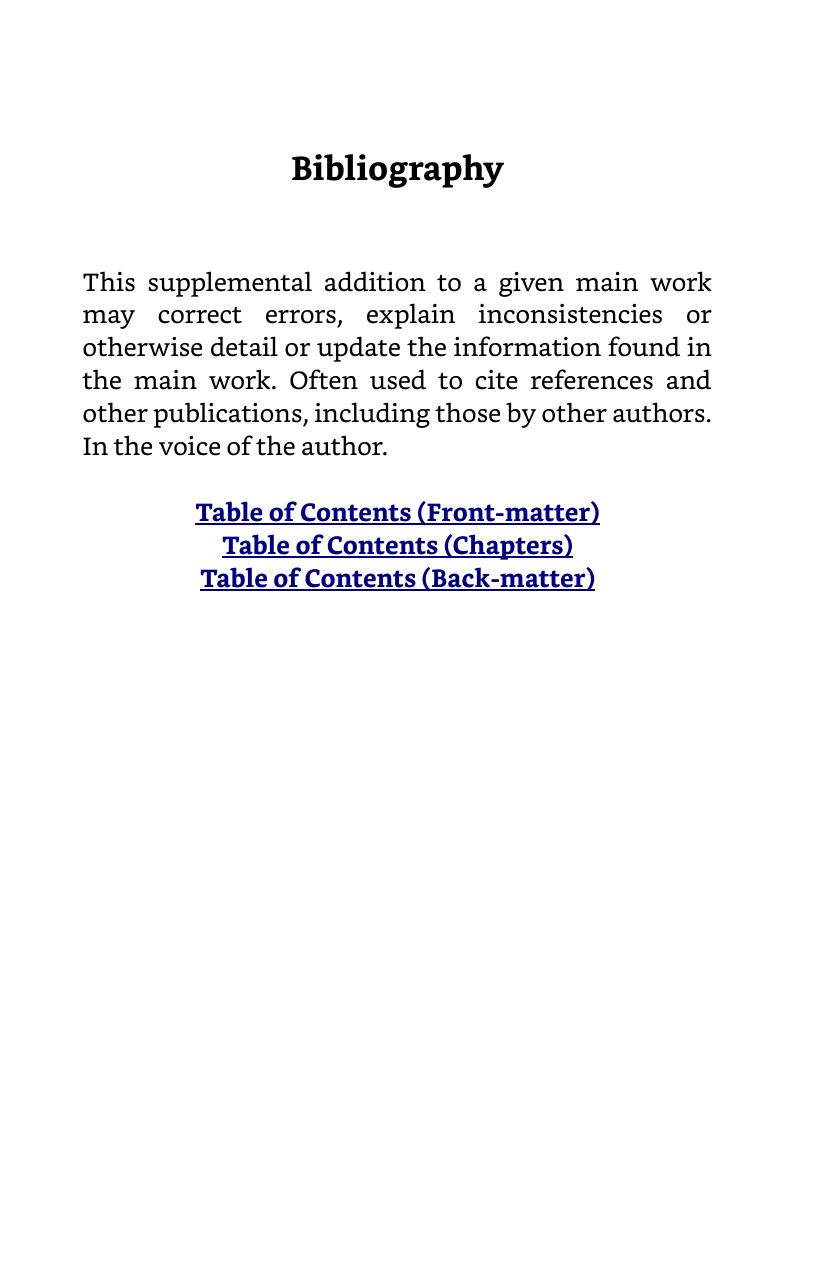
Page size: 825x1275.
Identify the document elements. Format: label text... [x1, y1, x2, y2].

text Table of Contents (Back-matter) [82, 561, 712, 594]
text This supplemental addition to a given main work may correct errors, explain inconsistencies or otherwise detail or update the information found in the main work. Often used to cite references and other publications, including those by other authors. In the voice of the author. [82, 264, 712, 462]
text Table of Contents (Chapters) [82, 528, 712, 561]
text Table of Contents (Front-matter) [82, 495, 712, 528]
subtitle Bibliography [82, 146, 712, 189]
